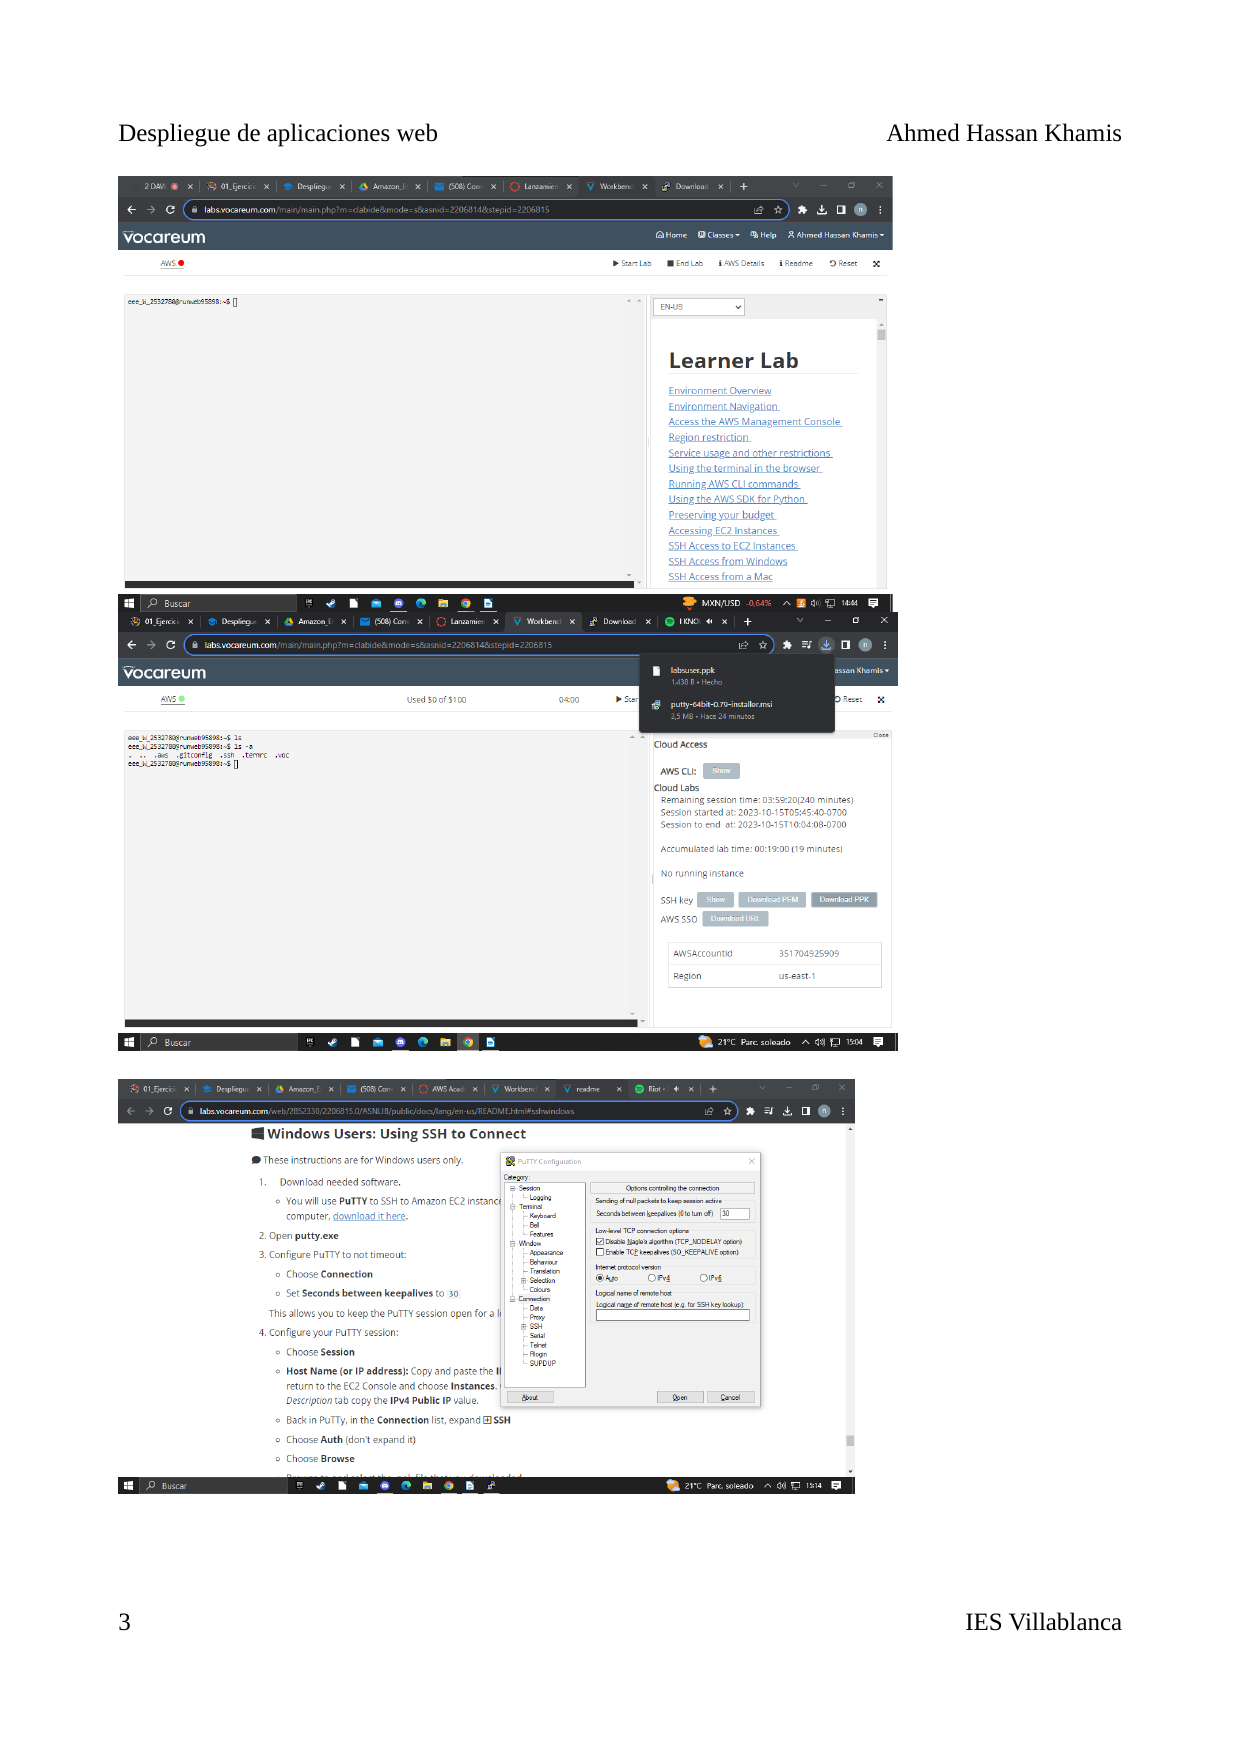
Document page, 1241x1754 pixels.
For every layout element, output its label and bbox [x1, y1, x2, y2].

picture [118, 1079, 855, 1494]
picture [118, 176, 898, 1051]
